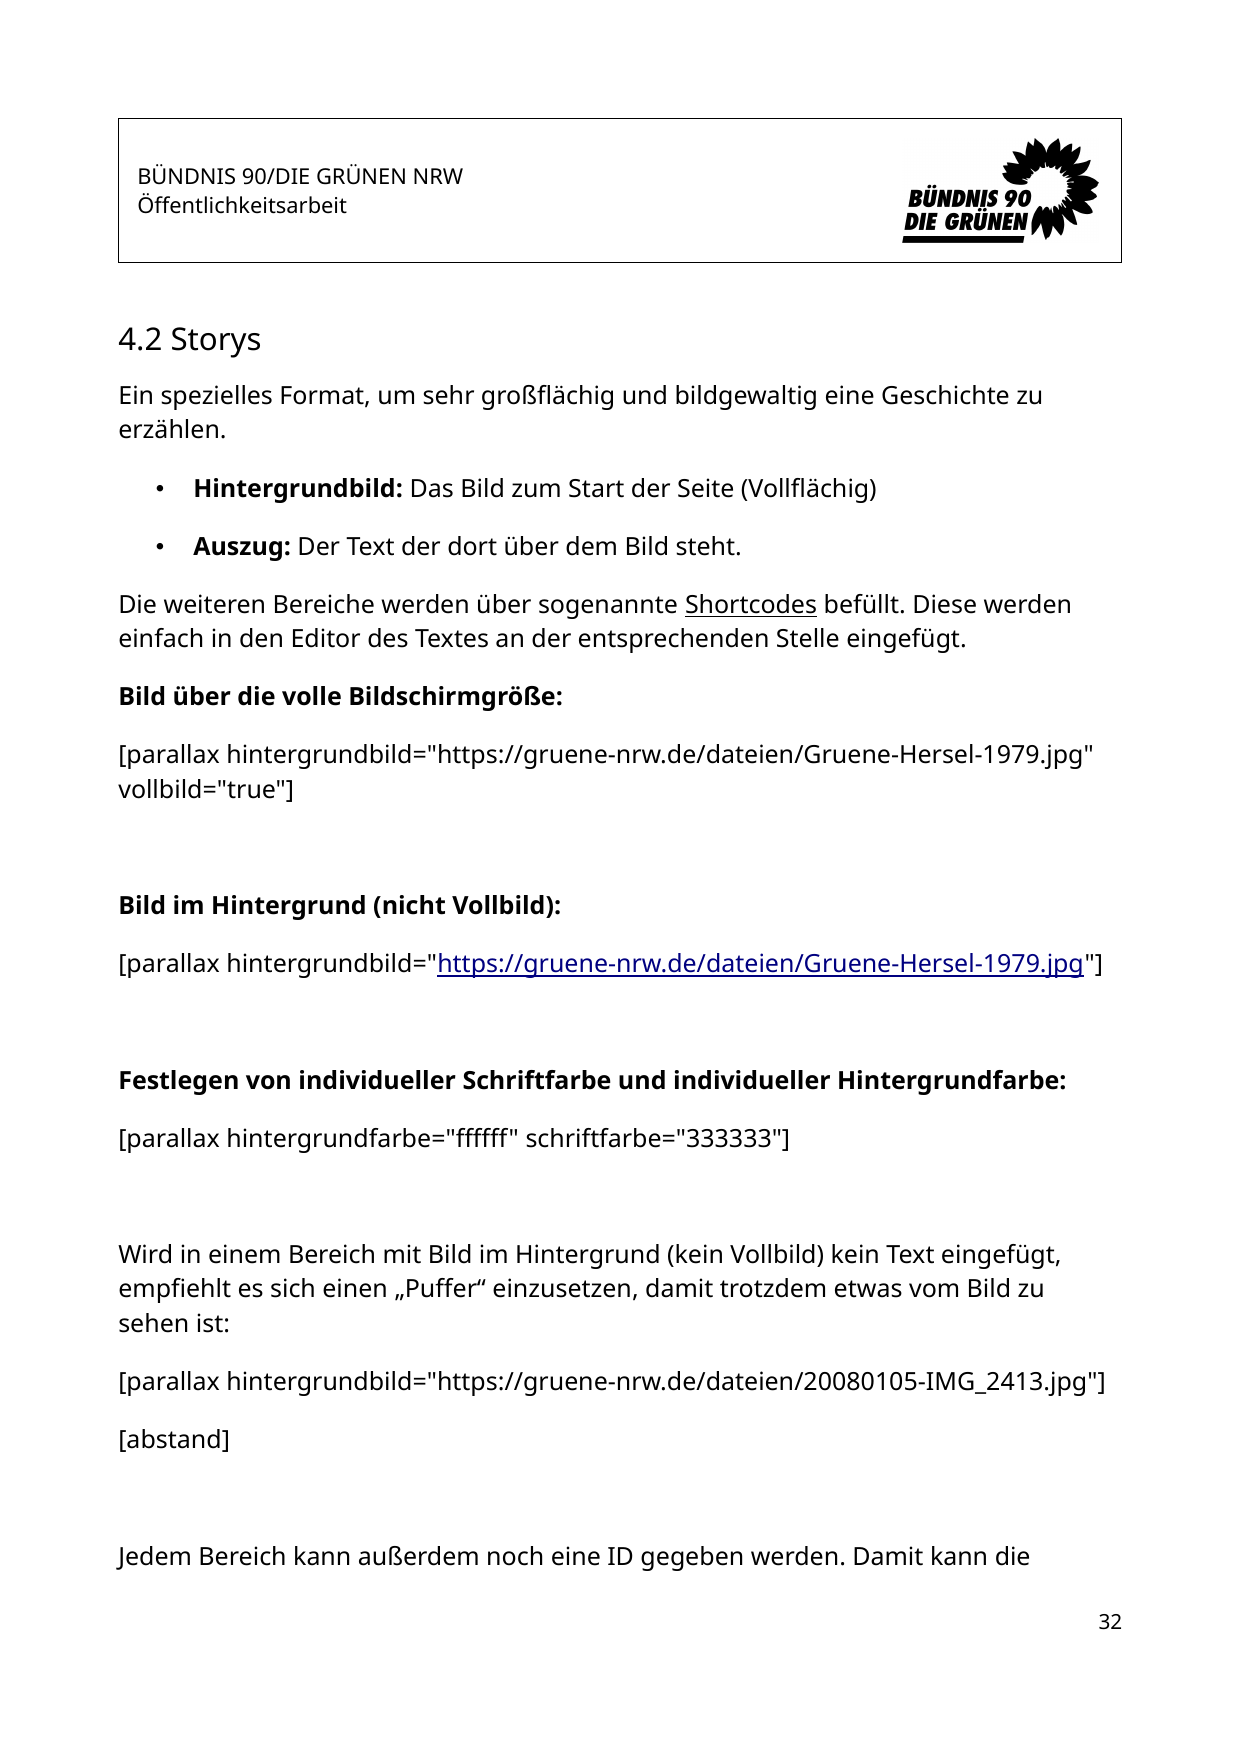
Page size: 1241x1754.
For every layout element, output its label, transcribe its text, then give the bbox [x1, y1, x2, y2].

text [parallax hintergrundbild="https://gruene-nrw.de/dateien/20080105-IMG_2413.jpg"] [118, 1363, 1122, 1397]
text Festlegen von individueller Schriftfarbe und individueller Hintergrundfarbe: [118, 1062, 1122, 1096]
list Hintergrundbild: Das Bild zum Start der Seite (Vollflächig) [156, 470, 1122, 504]
picture [902, 138, 1099, 243]
text Bild im Hintergrund (nicht Vollbild): [118, 888, 1122, 922]
text [abstand] [118, 1422, 1122, 1456]
list Auszug: Der Text der dort über dem Bild steht. [156, 528, 1122, 562]
subtitle 4.2 Storys [118, 317, 1122, 359]
text Bild über die volle Bildschirmgröße: [118, 679, 1122, 713]
text Ein spezielles Format, um sehr großflächig und bildgewaltig eine Geschichte zu erzählen. [118, 378, 1122, 446]
text Die weiteren Bereiche werden über sogenannte Shortcodes befüllt. Diese werden einfach in den Editor des Textes an der entsprechenden Stelle eingefügt. [118, 587, 1122, 655]
text Wird in einem Bereich mit Bild im Hintergrund (kein Vollbild) kein Text eingefügt, empfiehlt es sich einen „Puffer“ einzusetzen, damit trotzdem etwas vom Bild zu sehen ist: [118, 1237, 1122, 1339]
text [parallax hintergrundbild="https://gruene-nrw.de/dateien/Gruene-Hersel-1979.jpg" vollbild="true"] [118, 737, 1122, 805]
text [parallax hintergrundfarbe="ffffff" schriftfarbe="333333"] [118, 1121, 1122, 1155]
text Jedem Bereich kann außerdem noch eine ID gegeben werden. Damit kann die [118, 1538, 1122, 1572]
text [parallax hintergrundbild="https://gruene-nrw.de/dateien/Gruene-Hersel-1979.jpg"] [118, 946, 1122, 980]
